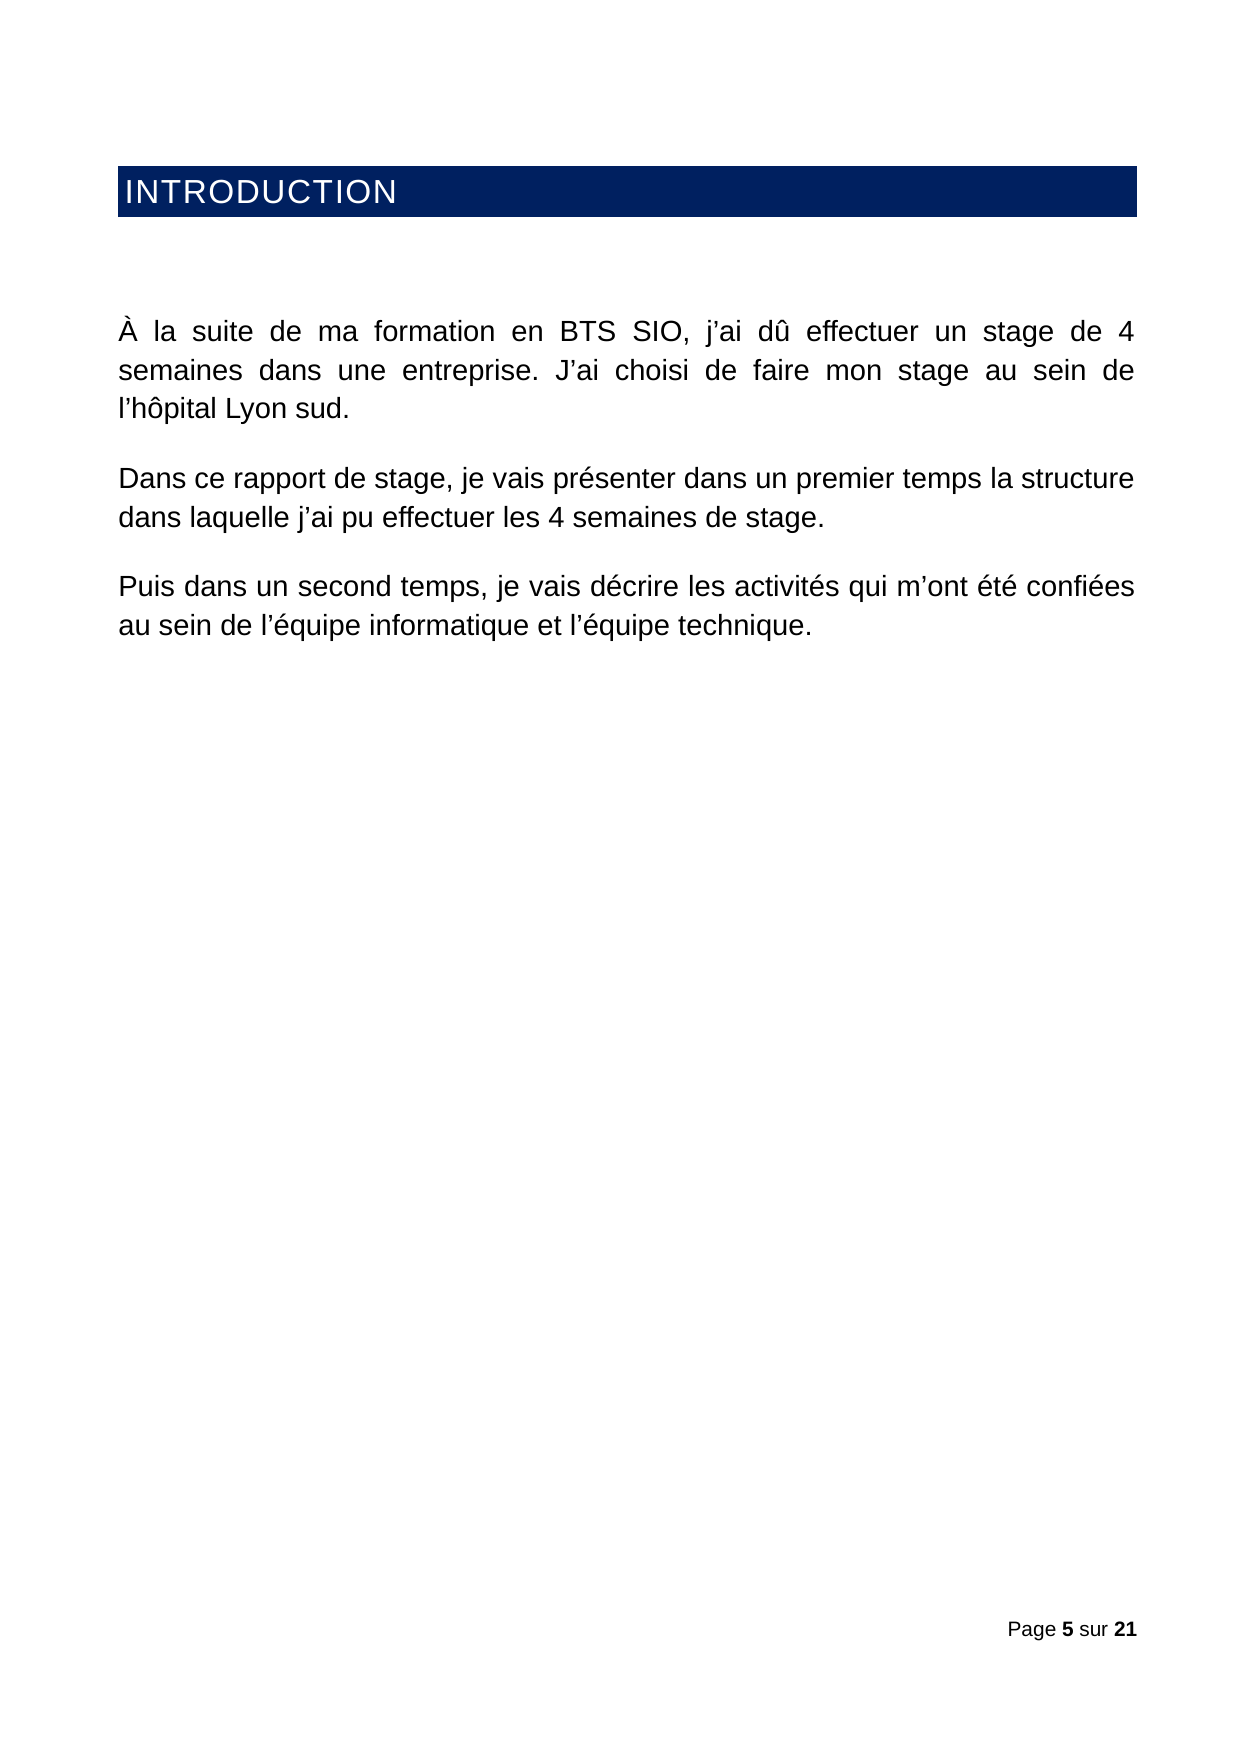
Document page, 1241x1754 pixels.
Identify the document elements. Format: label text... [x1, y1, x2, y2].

text Dans ce rapport de stage, je vais présenter dans un premier temps la structure dans laquelle j’ai pu effectuer les 4 semaines de stage. [118, 461, 1137, 533]
text À la suite de ma formation en BTS SIO, j’ai dû effectuer un stage de 4 semaines dans une entreprise. J’ai choisi de faire mon stage au sein de l’hôpital Lyon sud. [118, 314, 1137, 425]
subtitle Introduction [124, 173, 1131, 211]
text Puis dans un second temps, je vais décrire les activités qui m’ont été confiées au sein de l’équipe informatique et l’équipe technique. [118, 569, 1137, 641]
